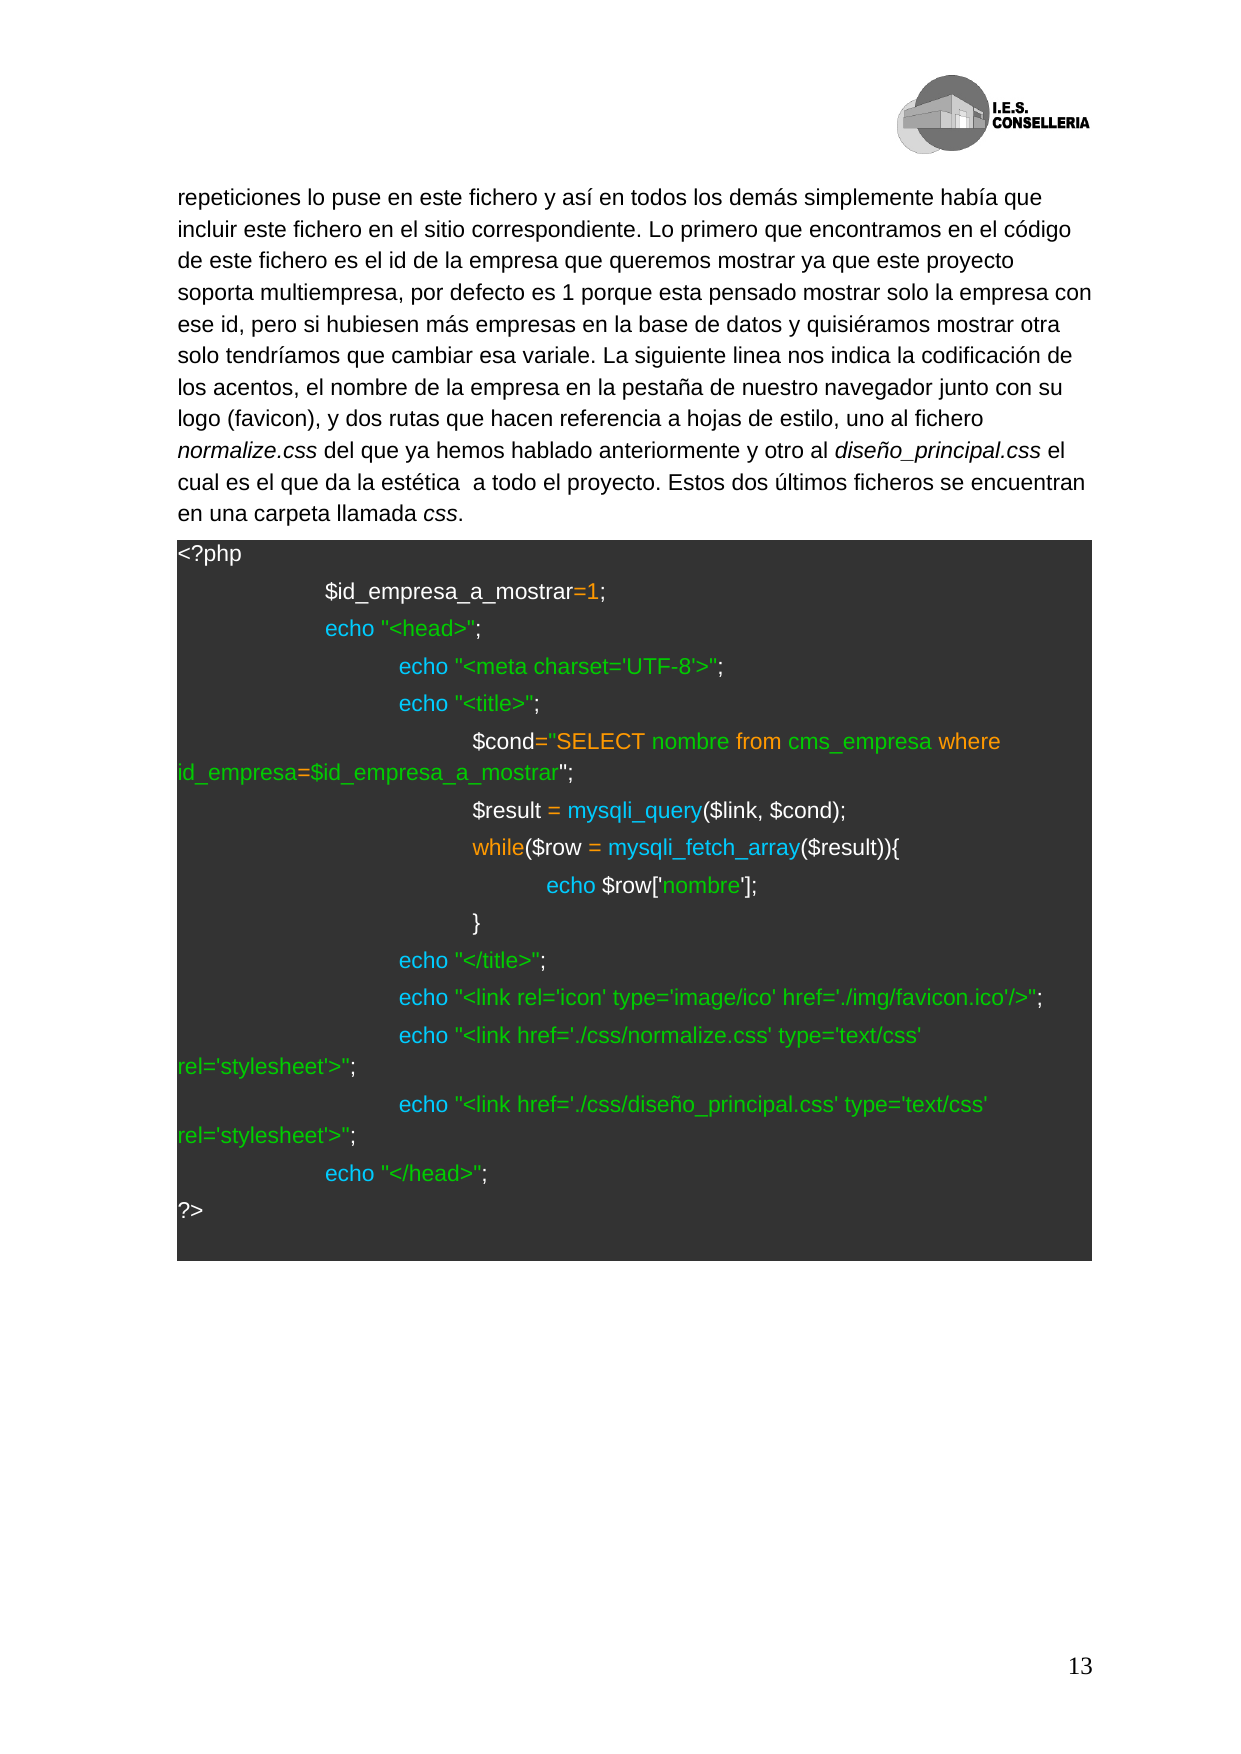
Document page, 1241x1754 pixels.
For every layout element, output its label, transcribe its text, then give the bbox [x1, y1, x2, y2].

text while($row = mysqli_fetch_array($result)){ [177, 834, 1092, 861]
text echo "</title>"; [177, 947, 1092, 973]
text echo $row['nombre']; [177, 872, 1092, 898]
text repeticiones lo puse en este fichero y así en todos los demás simplemente había que incluir este fichero en el sitio correspondiente. Lo primero que encontramos en el código de este fichero es el id de la empresa que queremos mostrar ya que este proyecto soporta multiempresa, por defecto es 1 porque esta pensado mostrar solo la empresa con ese id, pero si hubiesen más empresas en la base de datos y quisiéramos mostrar otra solo tendríamos que cambiar esa variale. La siguiente linea nos indica la codificación de los acentos, el nombre de la empresa en la pestaña de nuestro navegador junto con su logo (favicon), y dos rutas que hacen referencia a hojas de estilo, uno al fichero normalize.css del que ya hemos hablado anteriormente y otro al diseño_principal.css el cual es el que da la estética a todo el proyecto. Estos dos últimos ficheros se encuentran en una carpeta llamada css. [177, 184, 1092, 526]
text $id_empresa_a_mostrar=1; [177, 578, 1092, 604]
text ?> [177, 1197, 1092, 1224]
text echo "</head>"; [177, 1160, 1092, 1186]
text } [177, 909, 1092, 936]
text <?php [177, 540, 1092, 567]
text echo "<link rel='icon' type='image/ico' href='./img/favicon.ico'/>"; [177, 984, 1092, 1011]
text $cond="SELECT nombre from cms_empresa where id_empresa=$id_empresa_a_mostrar"; [177, 728, 1092, 786]
text echo "<head>"; [177, 615, 1092, 642]
text echo "<link href='./css/normalize.css' type='text/css' rel='stylesheet'>"; [177, 1022, 1092, 1080]
text $result = mysqli_query($link, $cond); [177, 797, 1092, 823]
picture [894, 73, 1093, 155]
text echo "<link href='./css/diseño_principal.css' type='text/css' rel='stylesheet'>"; [177, 1091, 1092, 1149]
text echo "<title>"; [177, 690, 1092, 717]
text echo "<meta charset='UTF-8'>"; [177, 653, 1092, 679]
